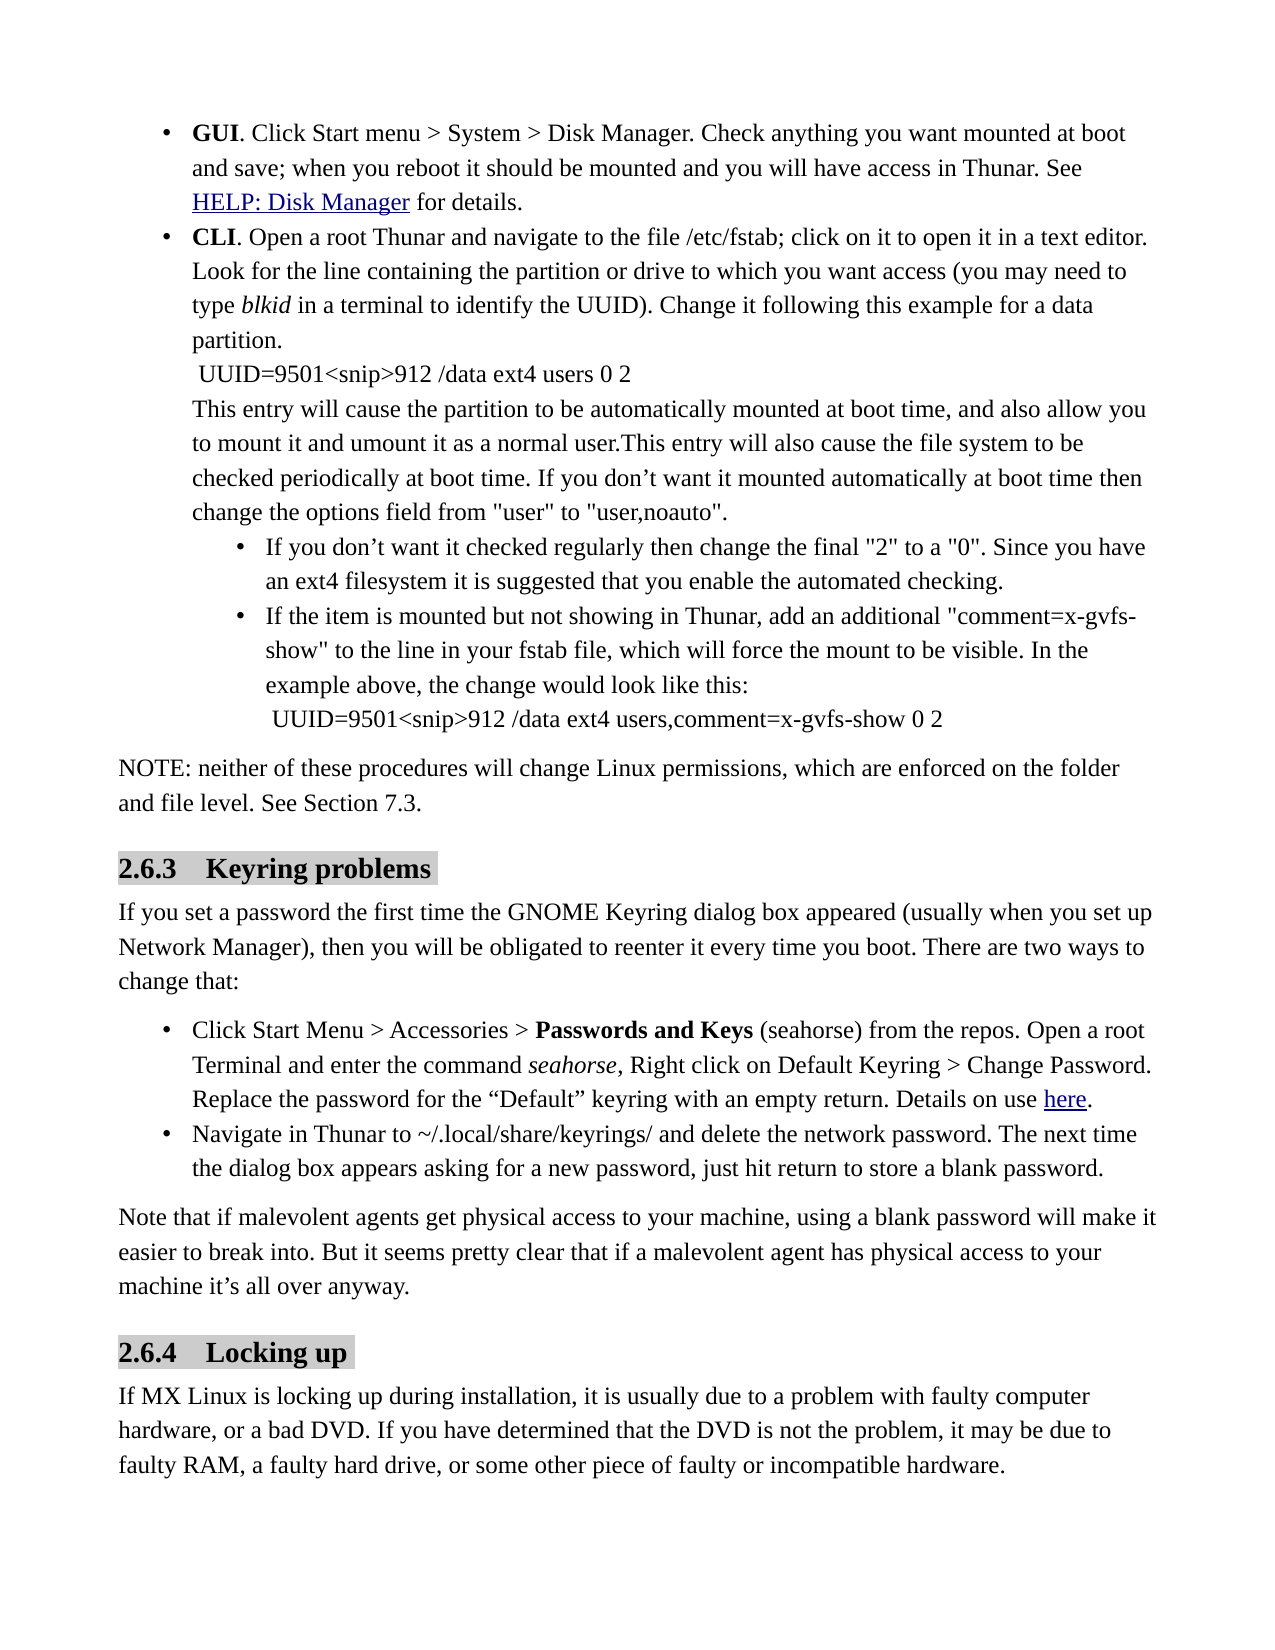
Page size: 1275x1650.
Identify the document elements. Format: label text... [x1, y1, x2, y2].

list UUID=9501<snip>912 /data ext4 users 0 2 [162, 359, 1157, 388]
list GUI. Click Start menu > System > Disk Manager. Check anything you want mounted at boot and save; when you reboot it should be mounted and you will have access in Thunar. See HELP: Disk Manager for details. [162, 118, 1157, 216]
list If you don’t want it checked regularly then change the final "2" to a "0". Since you have an ext4 filesystem it is suggested that you enable the automated checking. [236, 532, 1157, 595]
subtitle 2.6.4 Locking up [355, 1335, 1157, 1369]
text Note that if malevolent agents get physical access to your machine, using a blank password will make it easier to break into. But it seems pretty clear that if a malevolent agent has physical access to your machine it’s all over anyway. [118, 1202, 1157, 1300]
subtitle 2.6.3 Keyring problems [438, 851, 1157, 885]
list Click Start Menu > Accessories > Passwords and Keys (seahorse) from the repos. Open a root Terminal and enter the command seahorse, Right click on Default Keyring > Change Password. Replace the password for the “Default” keyring with an empty return. Details on use here. [162, 1016, 1157, 1113]
list Navigate in Thunar to ~/.local/share/keyrings/ and delete the network password. The next time the dialog box appears asking for a new password, just hit return to store a blank password. [162, 1119, 1157, 1182]
list This entry will cause the partition to be automatically mounted at boot time, and also allow you to mount it and umount it as a normal user.This entry will also cause the file system to be checked periodically at boot time. If you don’t want it mounted automatically at boot time then change the options field from "user" to "user,noauto". [162, 394, 1157, 526]
text NOTE: neither of these procedures will change Linux permissions, which are enforced on the folder and file level. See Section 7.3. [118, 753, 1157, 817]
text If you set a password the first time the GNOME Keyring dialog box appeared (usually when you set up Network Manager), then you will be obligated to reenter it every time you boot. There are two ways to change that: [118, 897, 1157, 995]
text If MX Linux is locking up during installation, it is usually due to a problem with faulty computer hardware, or a bad DVD. If you have determined that the DVD is not the problem, it may be due to faulty RAM, a faulty hard drive, or some other piece of faulty or incompatible hardware. [118, 1381, 1157, 1479]
list UUID=9501<snip>912 /data ext4 users,comment=x-gvfs-show 0 2 [236, 704, 1157, 733]
list If the item is mounted but not showing in Thunar, add an additional "comment=x-gvfs-show" to the line in your fstab file, which will force the mount to be visible. In the example above, the change would look like this: [236, 601, 1157, 698]
list CLI. Open a root Thunar and navigate to the file /etc/fstab; click on it to open it in a text editor. Look for the line containing the partition or drive to which you want access (you may need to type blkid in a terminal to identify the UUID). Change it following this example for a data partition. [162, 222, 1157, 354]
